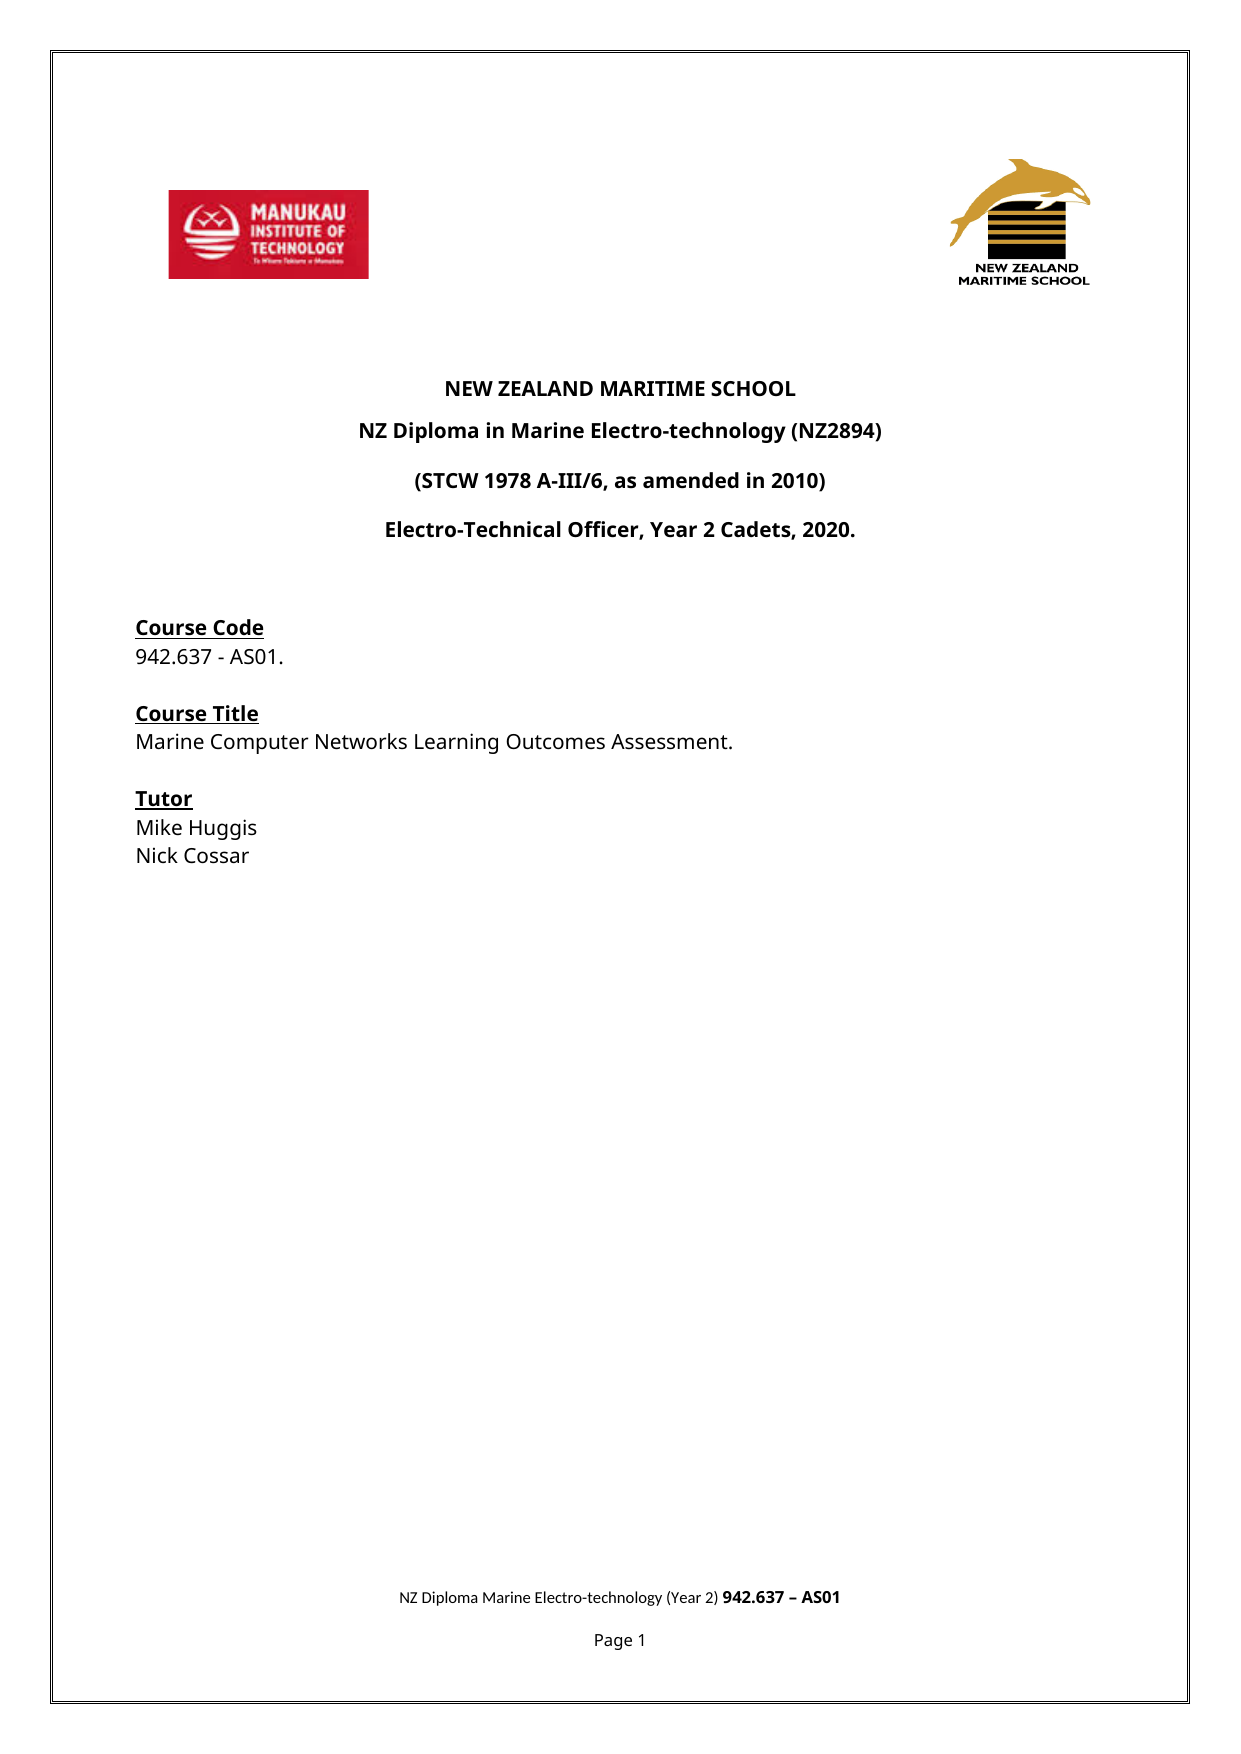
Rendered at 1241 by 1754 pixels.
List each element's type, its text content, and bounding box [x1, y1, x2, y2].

text Course Code [135, 613, 1090, 642]
text (STCW 1978 A-III/6, as amended in 2010) [150, 466, 1090, 494]
text NEW ZEALAND MARITIME SCHOOL [150, 374, 1090, 402]
text Nick Cossar [135, 841, 1090, 869]
text Mike Huggis [135, 813, 1090, 841]
text Tutor [135, 784, 1090, 813]
text Course Title [135, 699, 1090, 727]
text Marine Computer Networks Learning Outcomes Assessment. [135, 727, 1090, 756]
text Electro-Technical Officer, Year 2 Cadets, 2020. [150, 515, 1090, 543]
picture [949, 159, 1091, 285]
text NZ Diploma in Marine Electro-technology (NZ2894) [150, 416, 1090, 445]
text 942.637 - AS01. [135, 642, 1090, 670]
picture [168, 190, 369, 279]
